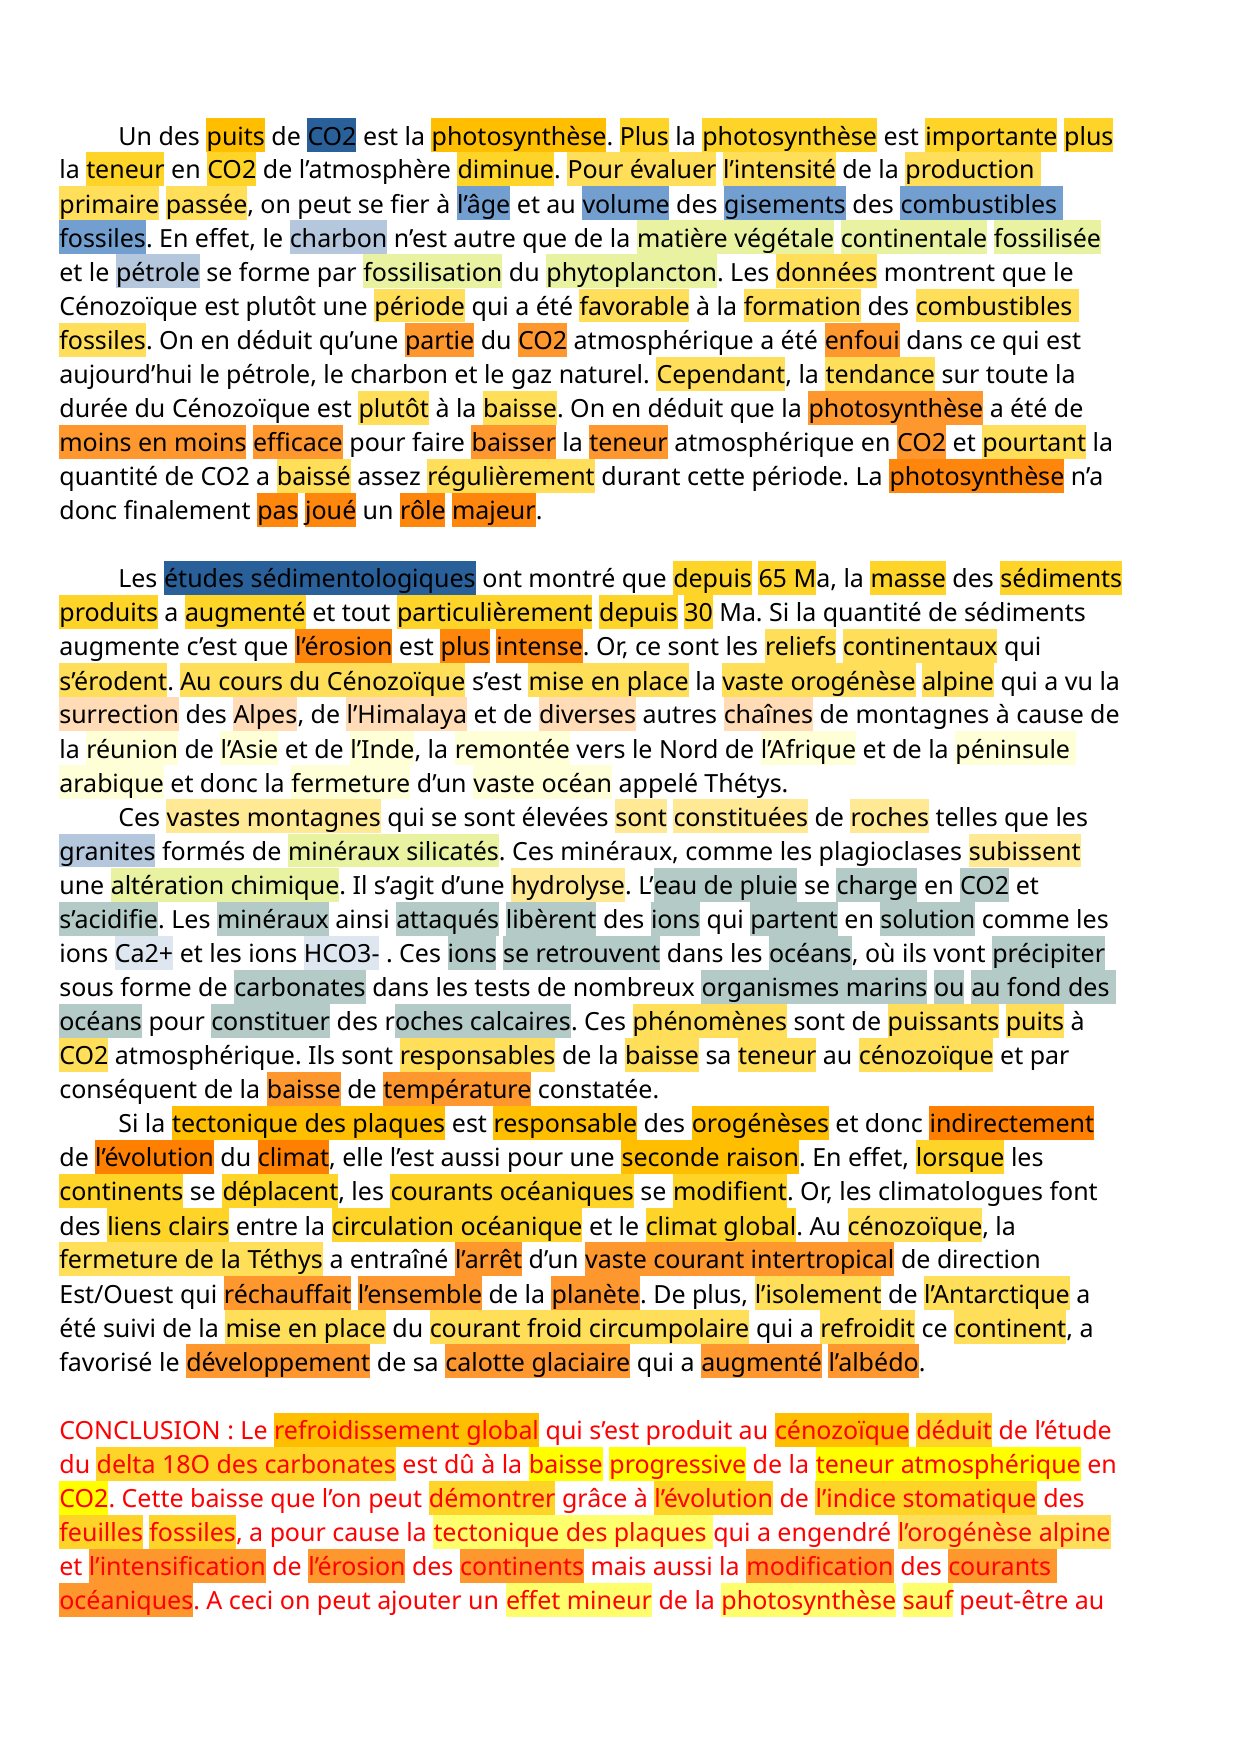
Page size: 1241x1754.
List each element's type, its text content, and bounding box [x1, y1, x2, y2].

list CONCLUSION : Le refroidissement global qui s’est produit au cénozoïque déduit de l’étude du delta 18O des carbonates est dû à la baisse progressive de la teneur atmosphérique en CO2. Cette baisse que l’on peut démontrer grâce à l’évolution de l’indice stomatique des feuilles fossiles, a pour cause la tectonique des plaques qui a engendré l’orogénèse alpine et l’intensification de l’érosion des continents mais aussi la modification des courants océaniques. A ceci on peut ajouter un effet mineur de la photosynthèse sauf peut-être au [59, 1412, 1122, 1617]
list Un des puits de CO2 est la photosynthèse. Plus la photosynthèse est importante plus la teneur en CO2 de l’atmosphère diminue. Pour évaluer l’intensité de la production primaire passée, on peut se fier à l’âge et au volume des gisements des combustibles fossiles. En effet, le charbon n’est autre que de la matière végétale continentale fossilisée et le pétrole se forme par fossilisation du phytoplancton. Les données montrent que le Cénozoïque est plutôt une période qui a été favorable à la formation des combustibles fossiles. On en déduit qu’une partie du CO2 atmosphérique a été enfoui dans ce qui est aujourd’hui le pétrole, le charbon et le gaz naturel. Cependant, la tendance sur toute la durée du Cénozoïque est plutôt à la baisse. On en déduit que la photosynthèse a été de moins en moins efficace pour faire baisser la teneur atmosphérique en CO2 et pourtant la quantité de CO2 a baissé assez régulièrement durant cette période. La photosynthèse n’a donc finalement pas joué un rôle majeur. [59, 118, 1122, 527]
list Si la tectonique des plaques est responsable des orogénèses et donc indirectement de l’évolution du climat, elle l’est aussi pour une seconde raison. En effet, lorsque les continents se déplacent, les courants océaniques se modifient. Or, les climatologues font des liens clairs entre la circulation océanique et le climat global. Au cénozoïque, la fermeture de la Téthys a entraîné l’arrêt d’un vaste courant intertropical de direction Est/Ouest qui réchauffait l’ensemble de la planète. De plus, l’isolement de l’Antarctique a été suivi de la mise en place du courant froid circumpolaire qui a refroidit ce continent, a favorisé le développement de sa calotte glaciaire qui a augmenté l’albédo. [59, 1106, 1122, 1378]
list Ces vastes montagnes qui se sont élevées sont constituées de roches telles que les granites formés de minéraux silicatés. Ces minéraux, comme les plagioclases subissent une altération chimique. Il s’agit d’une hydrolyse. L’eau de pluie se charge en CO2 et s’acidifie. Les minéraux ainsi attaqués libèrent des ions qui partent en solution comme les ions Ca2+ et les ions HCO3- . Ces ions se retrouvent dans les océans, où ils vont précipiter sous forme de carbonates dans les tests de nombreux organismes marins ou au fond des océans pour constituer des roches calcaires. Ces phénomènes sont de puissants puits à CO2 atmosphérique. Ils sont responsables de la baisse sa teneur au cénozoïque et par conséquent de la baisse de température constatée. [59, 799, 1122, 1106]
list Les études sédimentologiques ont montré que depuis 65 Ma, la masse des sédiments produits a augmenté et tout particulièrement depuis 30 Ma. Si la quantité de sédiments augmente c’est que l’érosion est plus intense. Or, ce sont les reliefs continentaux qui s’érodent. Au cours du Cénozoïque s’est mise en place la vaste orogénèse alpine qui a vu la surrection des Alpes, de l’Himalaya et de diverses autres chaînes de montagnes à cause de la réunion de l’Asie et de l’Inde, la remontée vers le Nord de l’Afrique et de la péninsule arabique et donc la fermeture d’un vaste océan appelé Thétys. [59, 561, 1122, 799]
